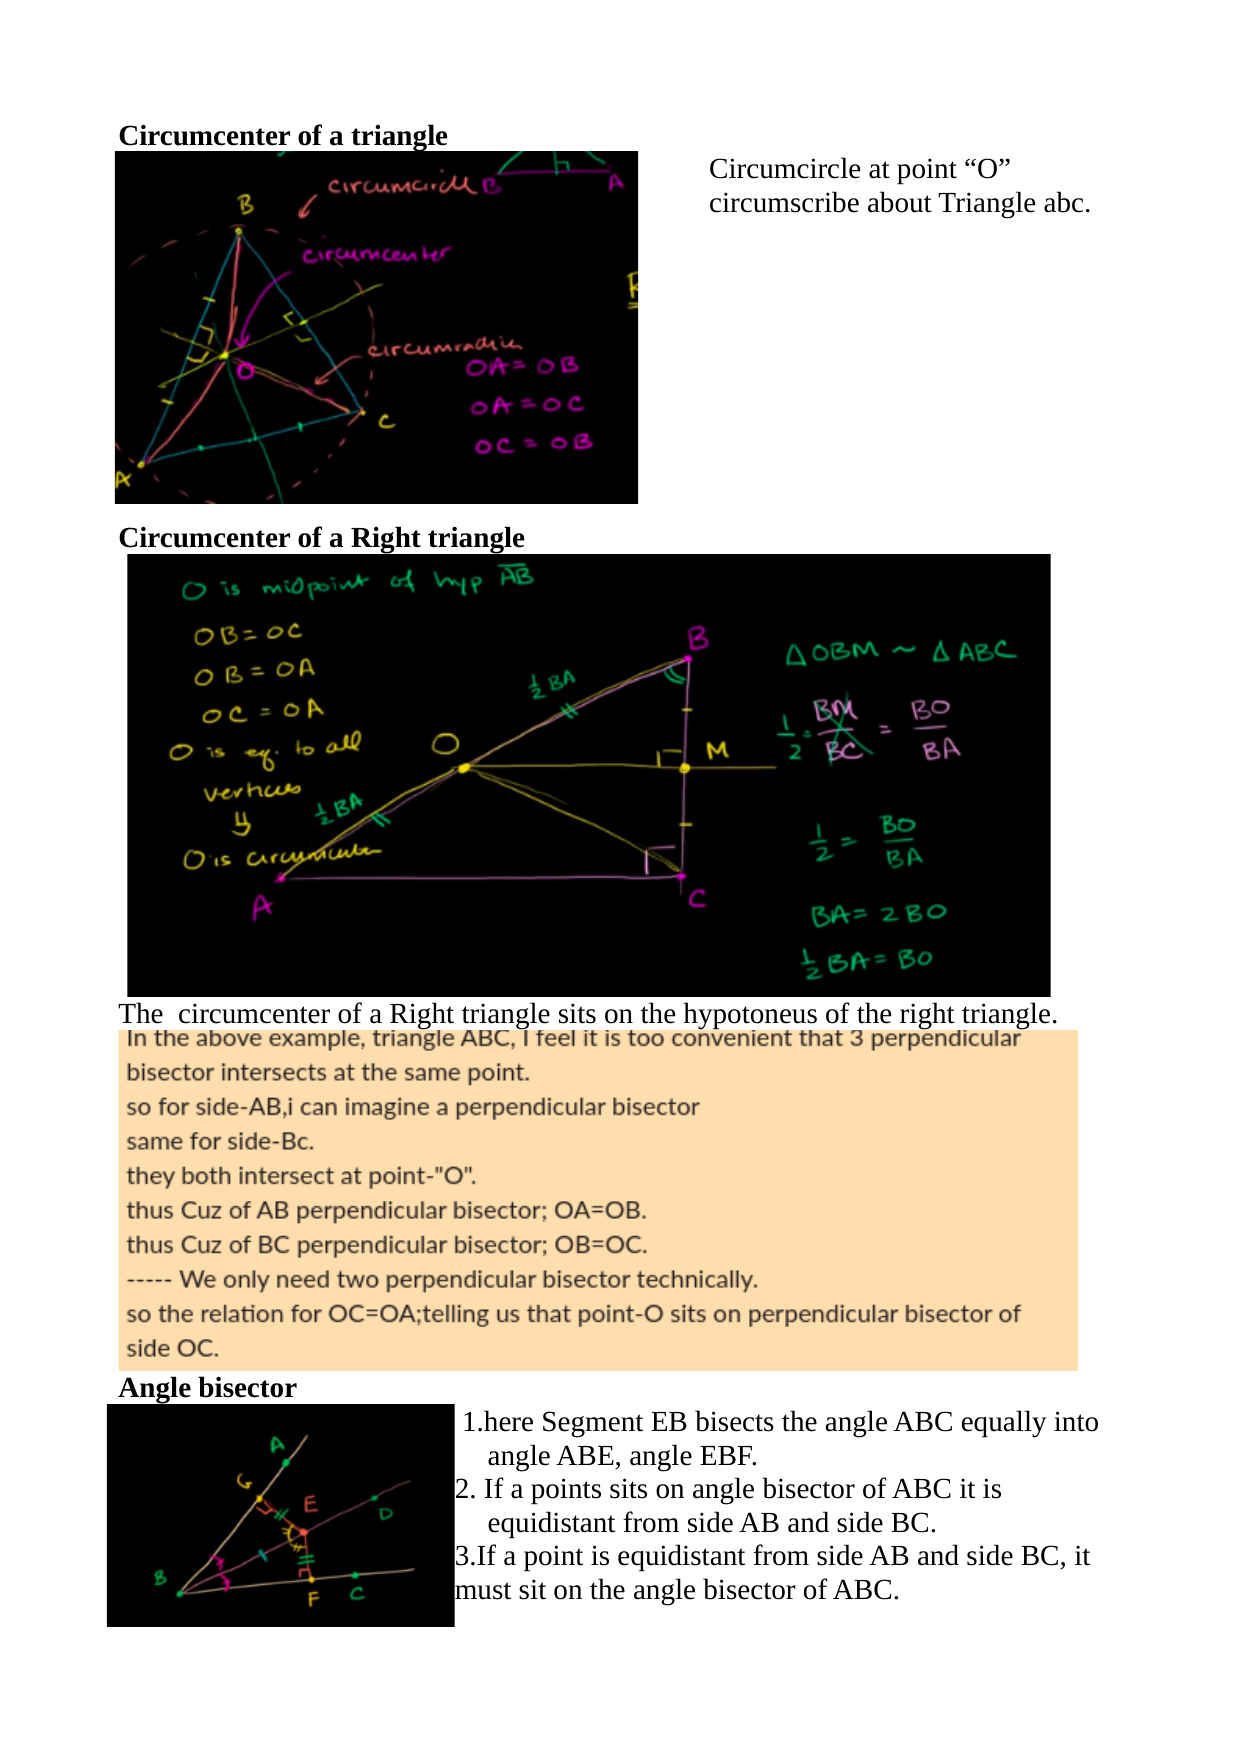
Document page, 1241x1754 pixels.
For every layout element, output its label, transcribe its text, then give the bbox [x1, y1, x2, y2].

picture [118, 1030, 1078, 1371]
text The circumcenter of a Right triangle sits on the hypotoneus of the right triangle. [118, 554, 1122, 1030]
text Circumcenter of a triangle [118, 118, 1122, 152]
text angle ABE, angle EBF. [455, 1438, 1122, 1471]
text Circumcenter of a Right triangle [118, 521, 1122, 554]
text 2. If a points sits on angle bisector of ABC it is equidistant from side AB and side BC. [455, 1471, 1122, 1538]
picture [127, 554, 1051, 997]
text Circumcircle at point “O” circumscribe about Triangle abc. [639, 152, 1122, 219]
picture [114, 151, 639, 504]
text 3.If a point is equidistant from side AB and side BC, it must sit on the angle bisector of ABC. [455, 1538, 1122, 1605]
text Angle bisector [118, 1030, 1122, 1404]
text 1.here Segment EB bisects the angle ABC equally into [455, 1404, 1122, 1438]
picture [106, 1404, 455, 1627]
